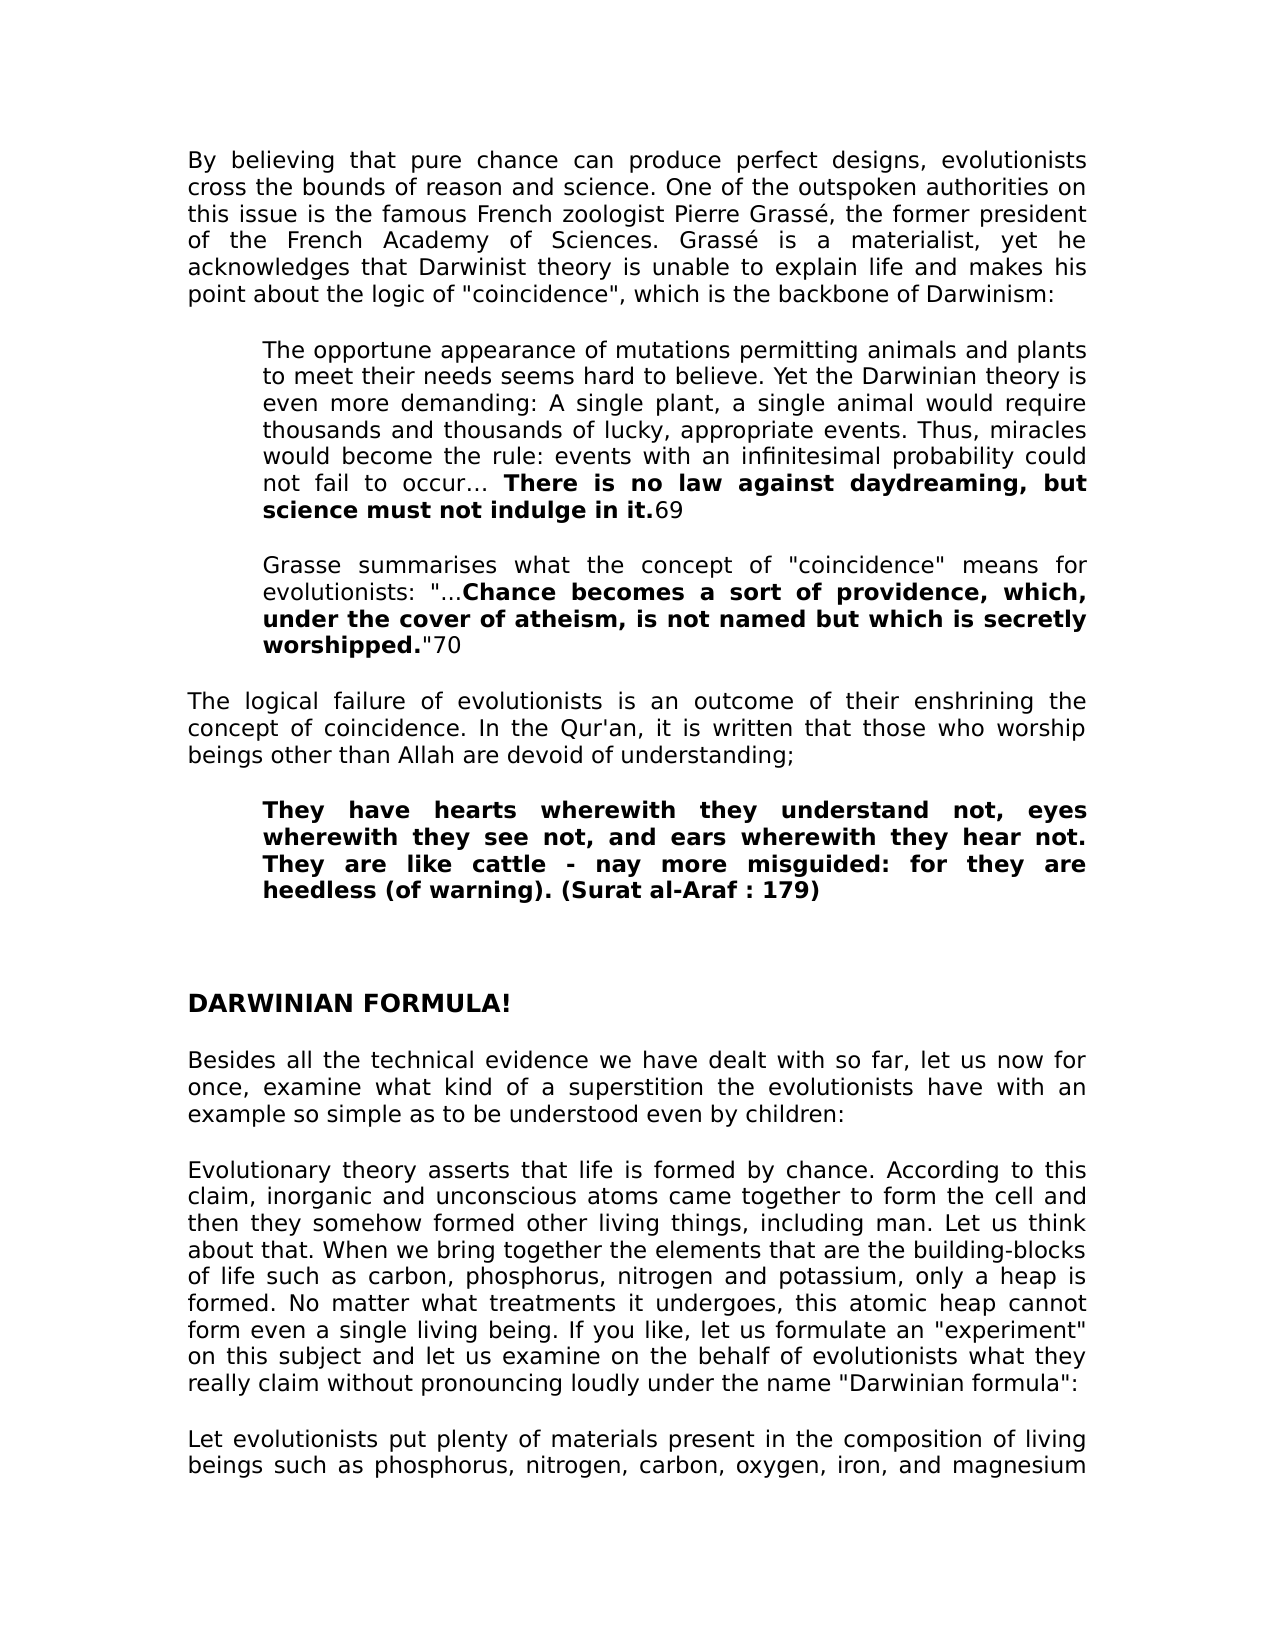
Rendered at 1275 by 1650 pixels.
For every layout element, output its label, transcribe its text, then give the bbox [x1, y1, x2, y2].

text By believing that pure chance can produce perfect designs, evolutionists cross the bounds of reason and science. One of the outspoken authorities on this issue is the famous French zoologist Pierre Grassé, the former president of the French Academy of Sciences. Grassé is a materialist, yet he acknowledges that Darwinist theory is unable to explain life and makes his point about the logic of "coincidence", which is the backbone of Darwinism: [187, 148, 1088, 308]
text Darwinian Formula! [187, 989, 1088, 1018]
text Let evolutionists put plenty of materials present in the composition of living beings such as phosphorus, nitrogen, carbon, oxygen, iron, and magnesium [187, 1426, 1088, 1479]
text The logical failure of evolutionists is an outcome of their enshrining the concept of coincidence. In the Qur'an, it is written that those who worship beings other than Allah are devoid of understanding; [187, 688, 1088, 768]
text Evolutionary theory asserts that life is formed by chance. According to this claim, inorganic and unconscious atoms came together to form the cell and then they somehow formed other living things, including man. Let us think about that. When we bring together the elements that are the building-blocks of life such as carbon, phosphorus, nitrogen and potassium, only a heap is formed. No matter what treatments it undergoes, this atomic heap cannot form even a single living being. If you like, let us formulate an "experiment" on this subject and let us examine on the behalf of evolutionists what they really claim without pronouncing loudly under the name "Darwinian formula": [187, 1157, 1088, 1397]
text Grasse summarises what the concept of "coincidence" means for evolutionists: "...Chance becomes a sort of providence, which, under the cover of atheism, is not named but which is secretly worshipped."70 [262, 553, 1088, 659]
text Besides all the technical evidence we have dealt with so far, let us now for once, examine what kind of a superstition the evolutionists have with an example so simple as to be understood even by children: [187, 1048, 1088, 1128]
text They have hearts wherewith they understand not, eyes wherewith they see not, and ears wherewith they hear not. They are like cattle - nay more misguided: for they are heedless (of warning). (Surat al-Araf : 179) [262, 798, 1088, 904]
text The opportune appearance of mutations permitting animals and plants to meet their needs seems hard to believe. Yet the Darwinian theory is even more demanding: A single plant, a single animal would require thousands and thousands of lucky, appropriate events. Thus, miracles would become the rule: events with an infinitesimal probability could not fail to occur… There is no law against daydreaming, but science must not indulge in it.69 [262, 337, 1088, 523]
